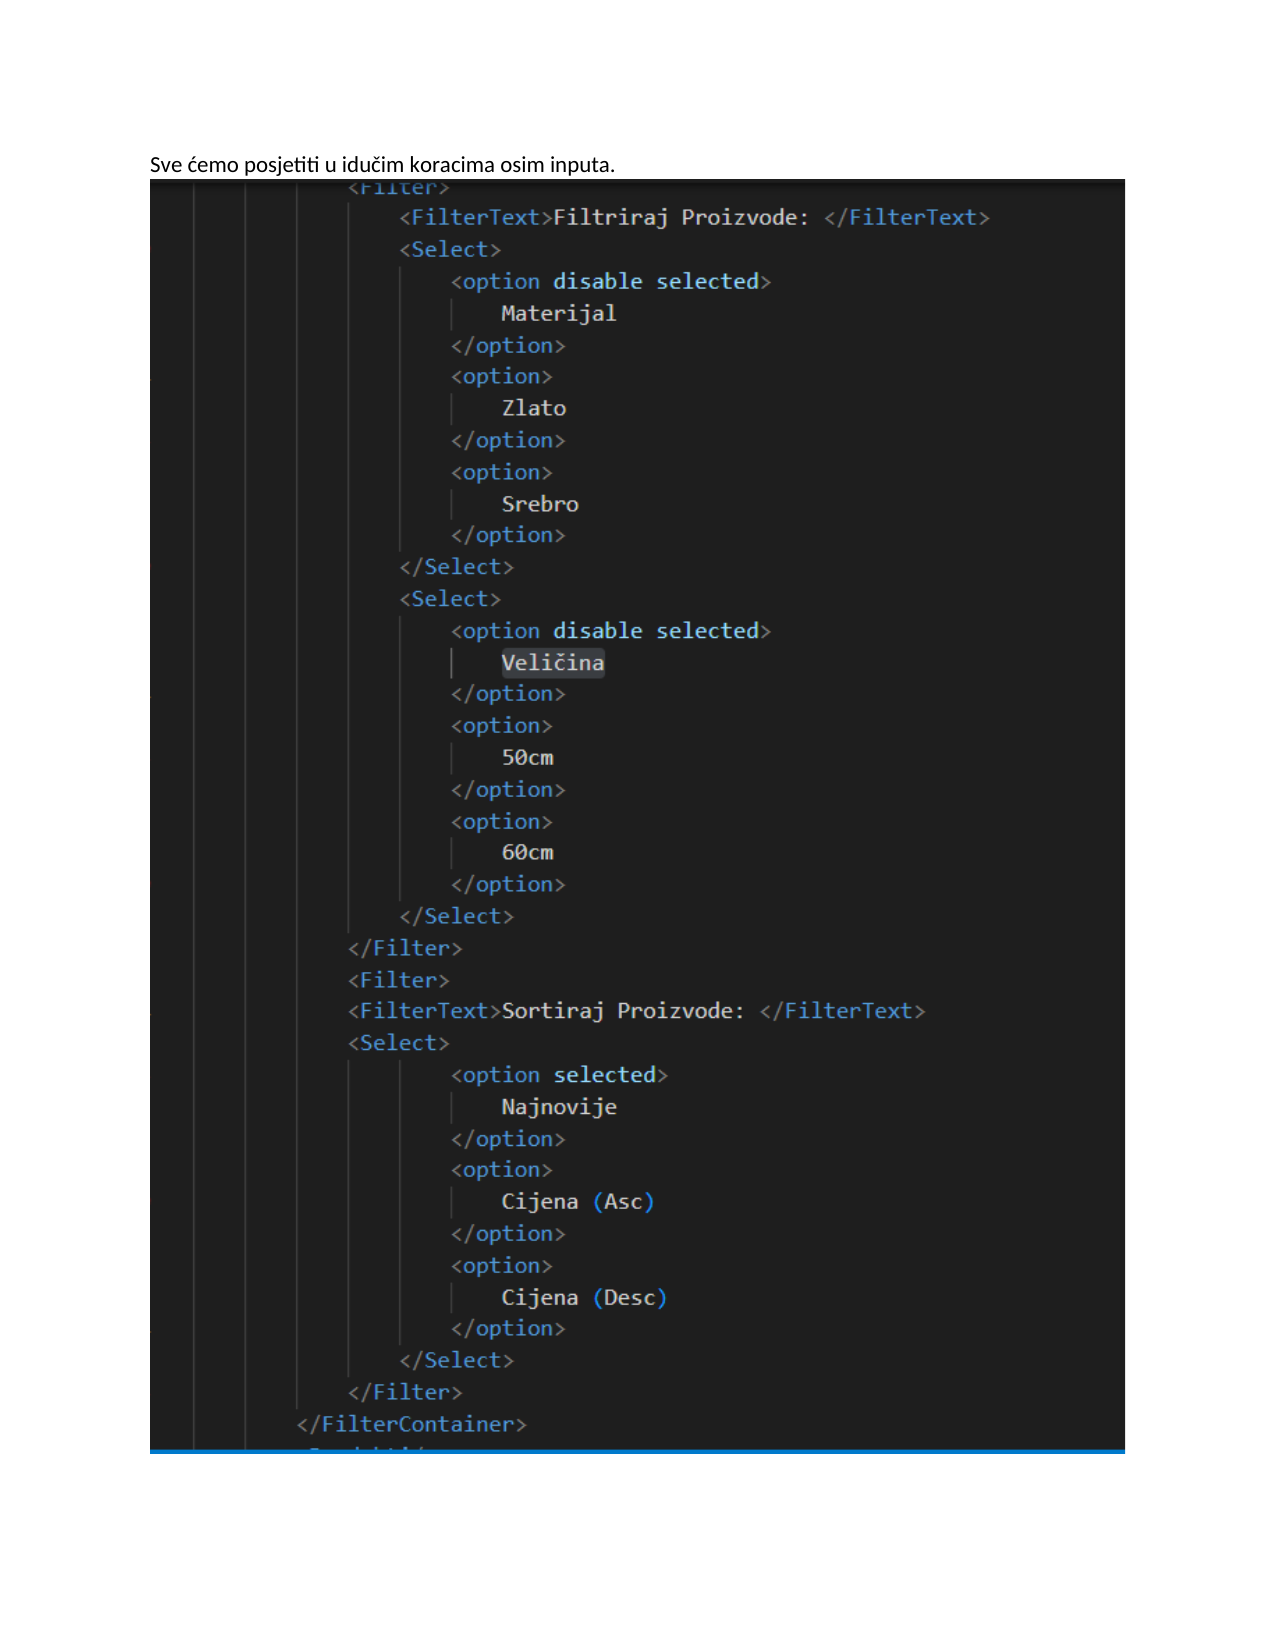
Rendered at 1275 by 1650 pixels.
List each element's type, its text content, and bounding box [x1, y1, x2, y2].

text Sve ćemo posjetiti u idučim koracima osim inputa. [150, 150, 1125, 179]
